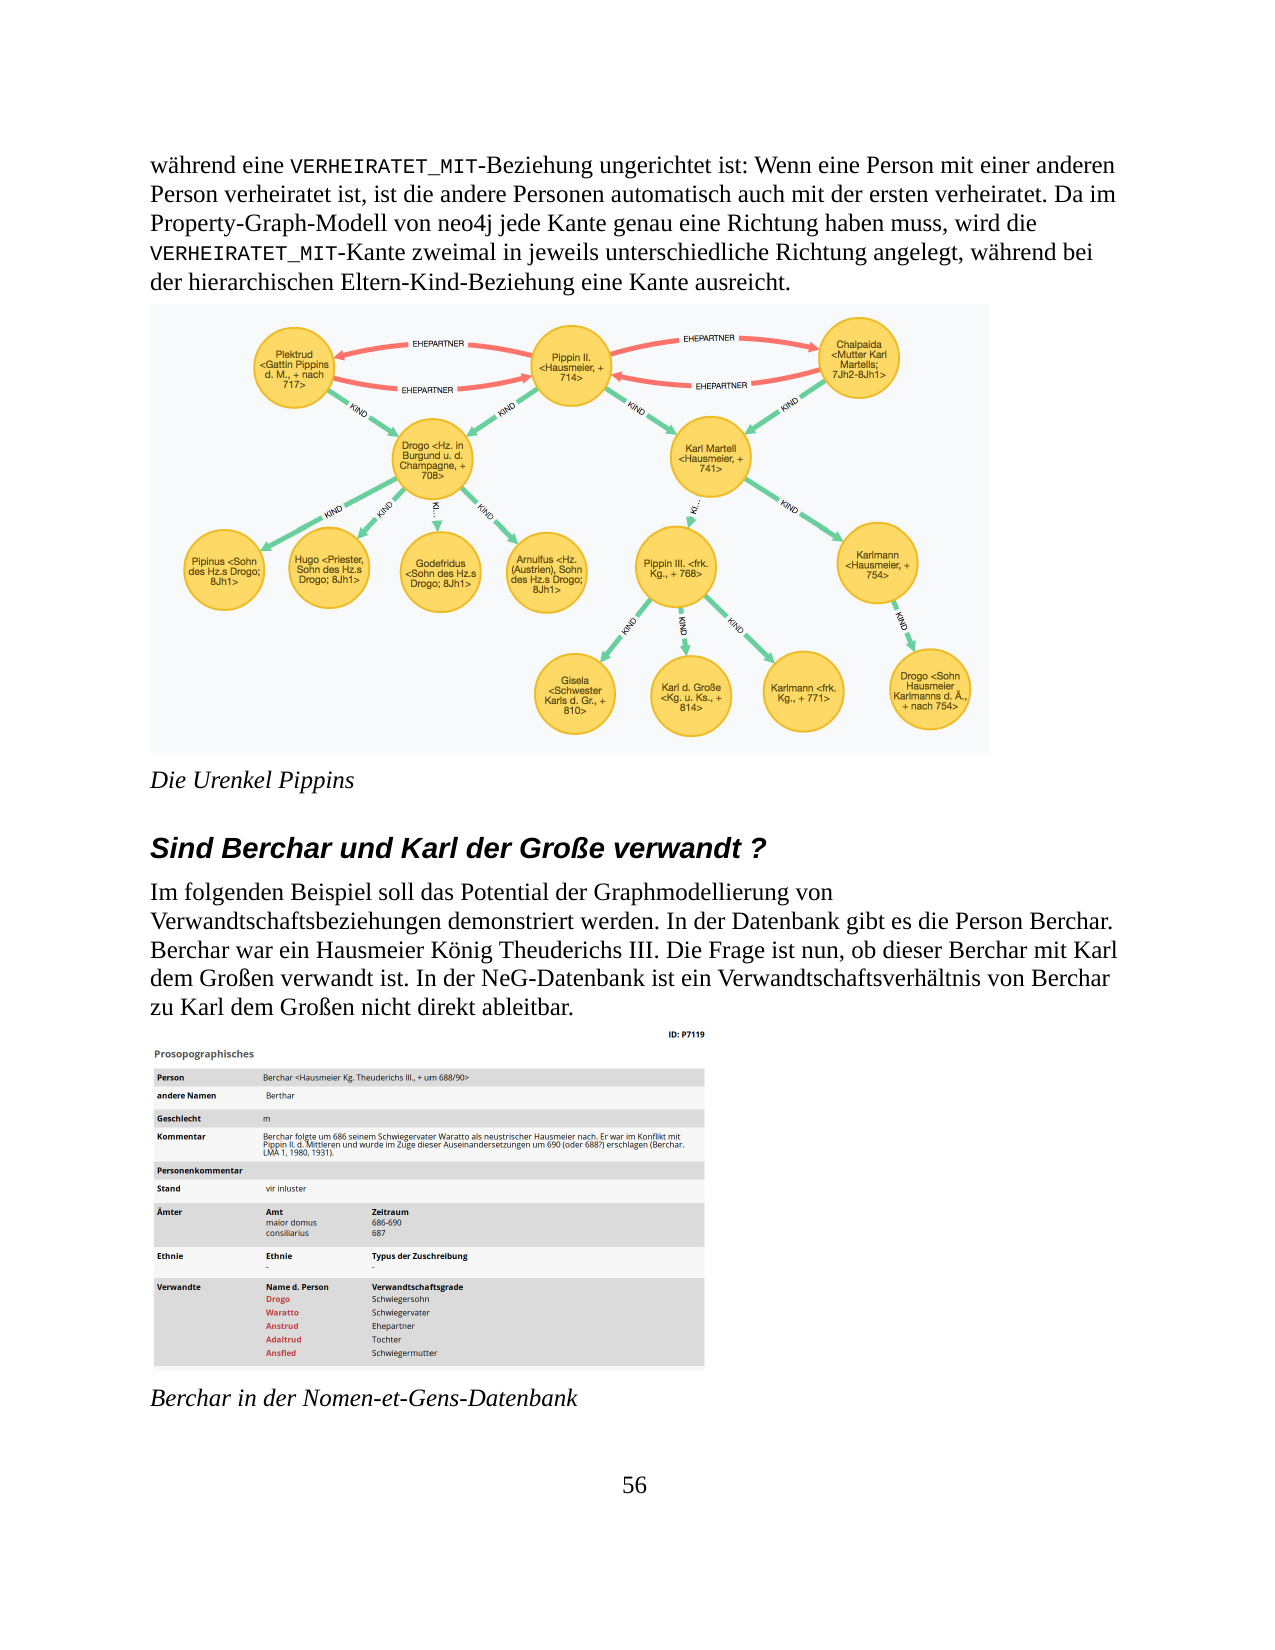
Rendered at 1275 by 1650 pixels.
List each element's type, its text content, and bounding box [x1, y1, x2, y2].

text während eine VERHEIRATET_MIT-Beziehung ungerichtet ist: Wenn eine Person mit einer anderen Person verheiratet ist, ist die andere Personen automatisch auch mit der ersten verheiratet. Da im Property-Graph-Modell von neo4j jede Kante genau eine Richtung haben muss, wird die VERHEIRATET_MIT-Kante zweimal in jeweils unterschiedliche Richtung angelegt, während bei der hierarchischen Eltern-Kind-Beziehung eine Kante ausreicht. [150, 150, 1125, 295]
text Die Urenkel Pippins [150, 765, 1125, 794]
picture [150, 304, 989, 753]
picture [150, 1021, 709, 1371]
text Berchar in der Nomen-et-Gens-Datenbank [150, 1383, 1125, 1412]
subtitle Sind Berchar und Karl der Große verwandt ? [150, 831, 1125, 865]
text Im folgenden Beispiel soll das Potential der Graphmodellierung von Verwandtschaftsbeziehungen demonstriert werden. In der Datenbank gibt es die Person Berchar. Berchar war ein Hausmeier König Theuderichs III. Die Frage ist nun, ob dieser Berchar mit Karl dem Großen verwandt ist. In der NeG-Datenbank ist ein Verwandtschaftsverhältnis von Berchar zu Karl dem Großen nicht direkt ableitbar. [150, 877, 1125, 1021]
